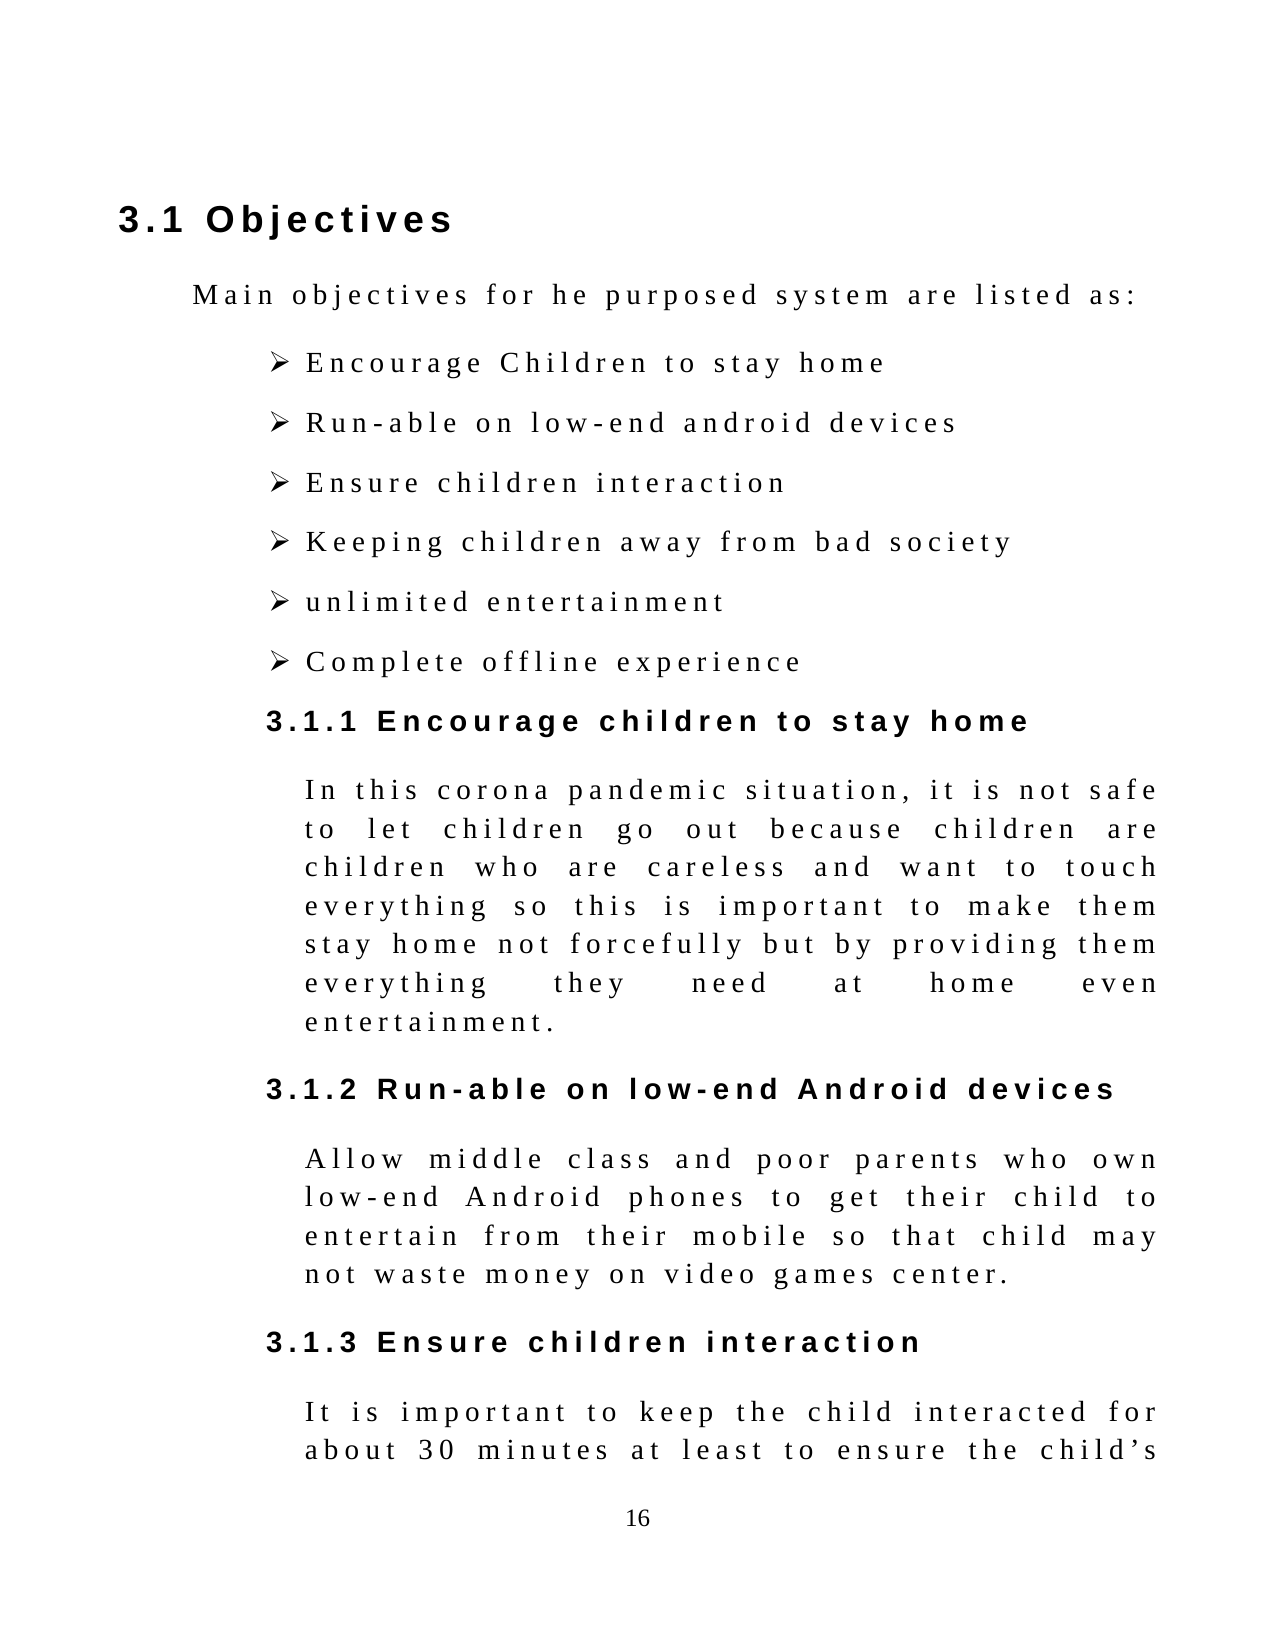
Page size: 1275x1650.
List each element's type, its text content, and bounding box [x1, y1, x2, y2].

subtitle 3.1.3 Ensure children interaction [118, 1325, 1157, 1359]
list It is important to keep the child interacted for about 30 minutes at least to ensure the child’s [267, 1394, 1157, 1466]
list Keeping children away from bad society [268, 524, 1157, 558]
list Allow middle class and poor parents who own low-end Android phones to get their child to entertain from their mobile so that child may not waste money on video games center. [267, 1141, 1157, 1290]
list unlimited entertainment [268, 584, 1157, 618]
text Main objectives for he purposed system are listed as: [192, 277, 1157, 311]
subtitle 3.1.2 Run-able on low-end Android devices [118, 1072, 1157, 1106]
subtitle 3.1 Objectives [118, 197, 1157, 241]
list Ensure children interaction [268, 465, 1157, 498]
list In this corona pandemic situation, it is not safe to let children go out because children are children who are careless and want to touch everything so this is important to make them stay home not forcefully but by providing them everything they need at home even entertainment. [267, 772, 1157, 1037]
list Encourage Children to stay home [268, 346, 1157, 379]
list Complete offline experience [268, 644, 1157, 678]
subtitle 3.1.1 Encourage children to stay home [118, 704, 1157, 737]
list Run-able on low-end android devices [268, 405, 1157, 439]
